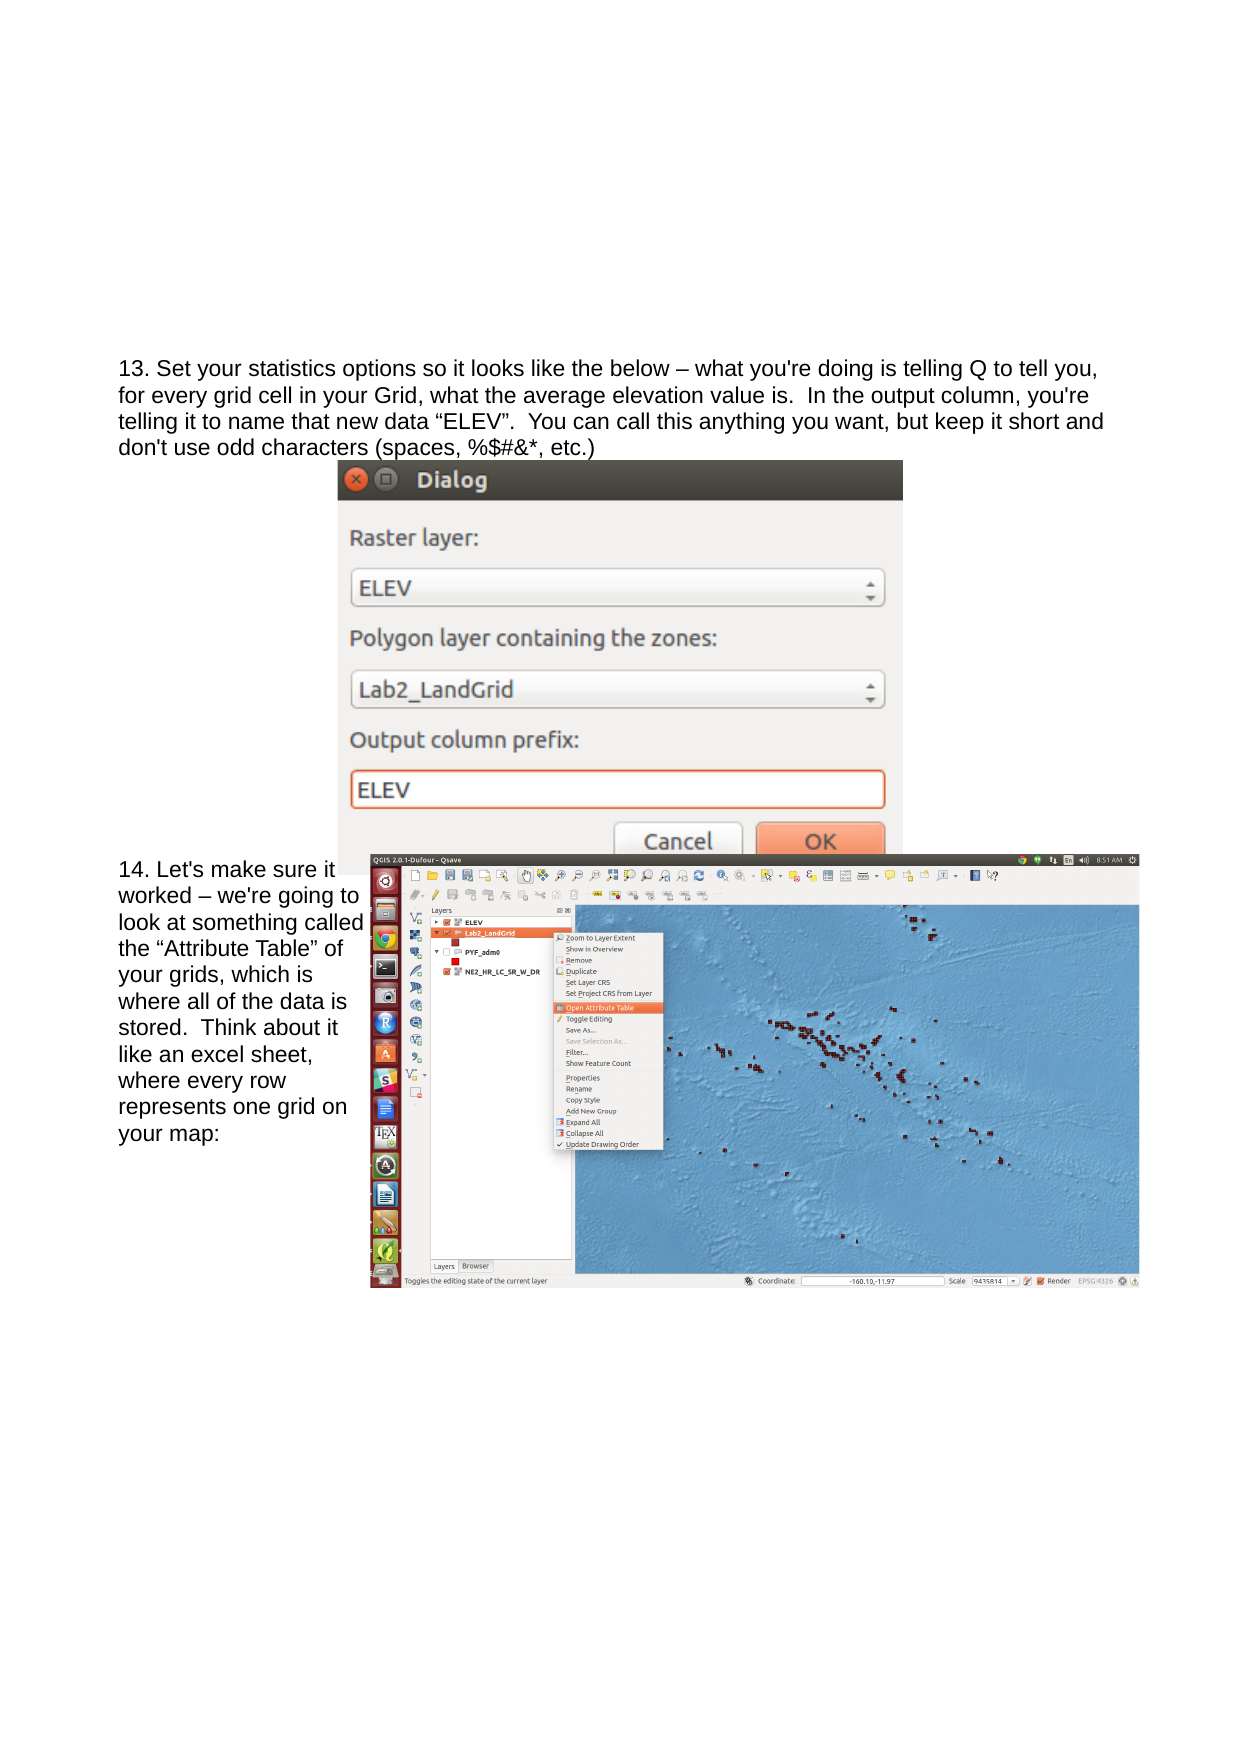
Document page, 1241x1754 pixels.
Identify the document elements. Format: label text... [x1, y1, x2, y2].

picture [337, 460, 1140, 1288]
text 13. Set your statistics options so it looks like the below – what you're doing is telling Q to tell you, for every grid cell in your Grid, what the average elevation value is. In the output column, you're telling it to name that new data “ELEV”. You can call this anything you want, but keep it short and don't use odd characters (spaces, %$#&*, etc.) [118, 355, 1122, 461]
text 14. Let's make sure it worked – we're going to look at something called the “Attribute Table” of your grids, which is where all of the data is stored. Think about it like an excel sheet, where every row represents one grid on your map: [118, 856, 370, 1146]
